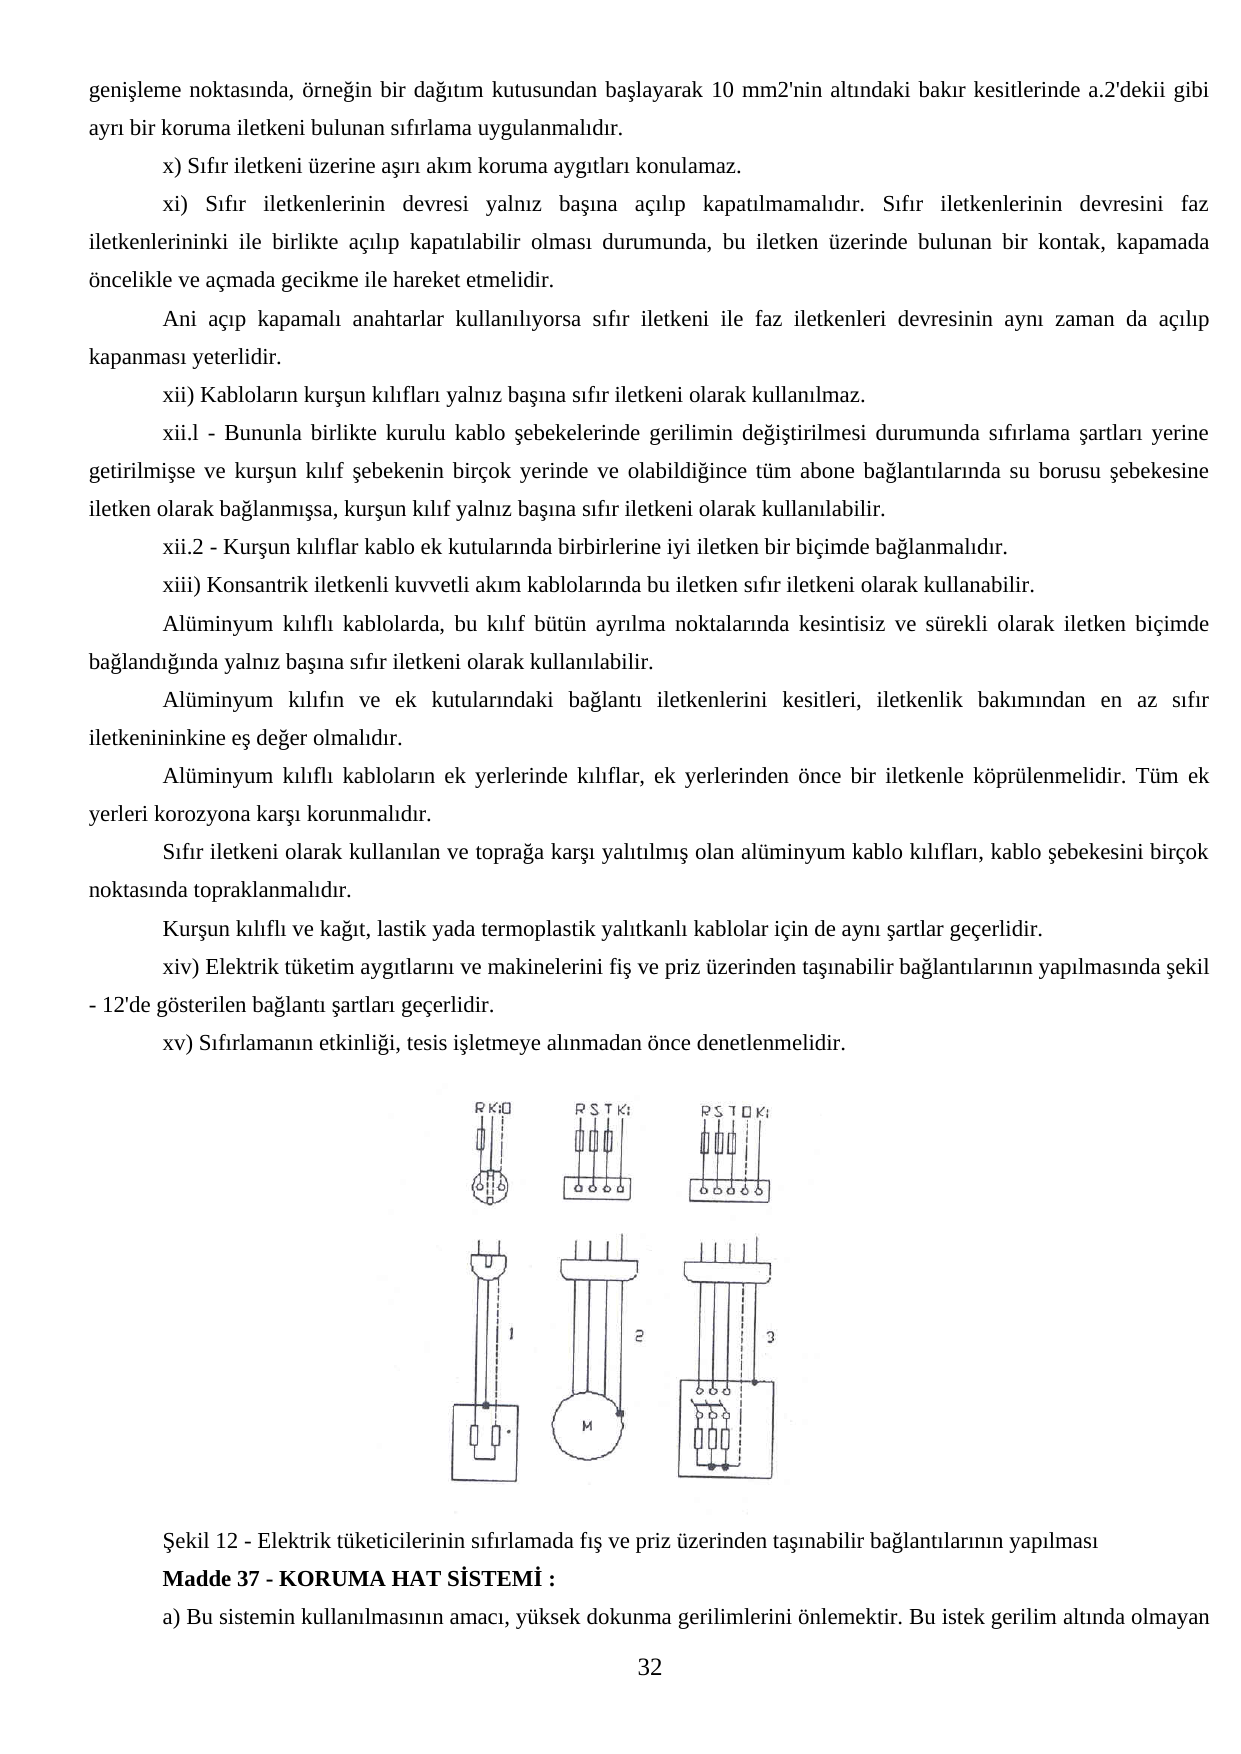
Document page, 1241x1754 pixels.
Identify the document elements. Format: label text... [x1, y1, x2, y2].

text Kurşun kılıflı ve kağıt, lastik yada termoplastik yalıtkanlı kablolar için de aynı şartlar geçerlidir. [88, 916, 1211, 941]
text Alüminyum kılıflı kablolarda, bu kılıf bütün ayrılma noktalarında kesintisiz ve sürekli olarak iletken biçimde bağlandığında yalnız başına sıfır iletkeni olarak kullanılabilir. [88, 611, 1211, 674]
text xiv) Elektrik tüketim aygıtlarını ve makinelerini fiş ve priz üzerinden taşınabilir bağlantılarının yapılmasında şekil - 12'de gösterilen bağlantı şartları geçerlidir. [88, 954, 1211, 1017]
text xii.l - Bununla birlikte kurulu kablo şebekelerinde gerilimin değiştirilmesi durumunda sıfırlama şartları yerine getirilmişse ve kurşun kılıf şebekenin birçok yerinde ve olabildiğince tüm abone bağlantılarında su borusu şebekesine iletken olarak bağlanmışsa, kurşun kılıf yalnız başına sıfır iletkeni olarak kullanılabilir. [88, 420, 1211, 522]
text genişleme noktasında, örneğin bir dağıtım kutusundan başlayarak 10 mm2'nin altındaki bakır kesitlerinde a.2'dekii gibi ayrı bir koruma iletkeni bulunan sıfırlama uygulanmalıdır. [88, 77, 1211, 140]
text Alüminyum kılıfın ve ek kutularındaki bağlantı iletkenlerini kesitleri, iletkenlik bakımından en az sıfır iletkenininkine eş değer olmalıdır. [88, 687, 1211, 750]
text xii) Kabloların kurşun kılıfları yalnız başına sıfır iletkeni olarak kullanılmaz. [88, 382, 1211, 407]
text Madde 37 - KORUMA HAT SİSTEMİ : [88, 1566, 1211, 1591]
text Ani açıp kapamalı anahtarlar kullanılıyorsa sıfır iletkeni ile faz iletkenleri devresinin aynı zaman da açılıp kapanması yeterlidir. [88, 306, 1211, 369]
text xiii) Konsantrik iletkenli kuvvetli akım kablolarında bu iletken sıfır iletkeni olarak kullanabilir. [88, 572, 1211, 598]
text x) Sıfır iletkeni üzerine aşırı akım koruma aygıtları konulamaz. [88, 153, 1211, 178]
text xv) Sıfırlamanın etkinliği, tesis işletmeye alınmadan önce denetlenmelidir. [88, 1030, 1211, 1055]
picture [376, 1083, 822, 1515]
text xi) Sıfır iletkenlerinin devresi yalnız başına açılıp kapatılmamalıdır. Sıfır iletkenlerinin devresini faz iletkenlerininki ile birlikte açılıp kapatılabilir olması durumunda, bu iletken üzerinde bulunan bir kontak, kapamada öncelikle ve açmada gecikme ile hareket etmelidir. [88, 191, 1211, 293]
text a) Bu sistemin kullanılmasının amacı, yüksek dokunma gerilimlerini önlemektir. Bu istek gerilim altında olmayan [88, 1604, 1211, 1629]
text xii.2 - Kurşun kılıflar kablo ek kutularında birbirlerine iyi iletken bir biçimde bağlanmalıdır. [88, 534, 1211, 560]
text Şekil 12 - Elektrik tüketicilerinin sıfırlamada fış ve priz üzerinden taşınabilir bağlantılarının yapılması [88, 1068, 1211, 1553]
text Alüminyum kılıflı kabloların ek yerlerinde kılıflar, ek yerlerinden önce bir iletkenle köprülenmelidir. Tüm ek yerleri korozyona karşı korunmalıdır. [88, 763, 1211, 827]
text Sıfır iletkeni olarak kullanılan ve toprağa karşı yalıtılmış olan alüminyum kablo kılıfları, kablo şebekesini birçok noktasında topraklanmalıdır. [88, 839, 1211, 903]
